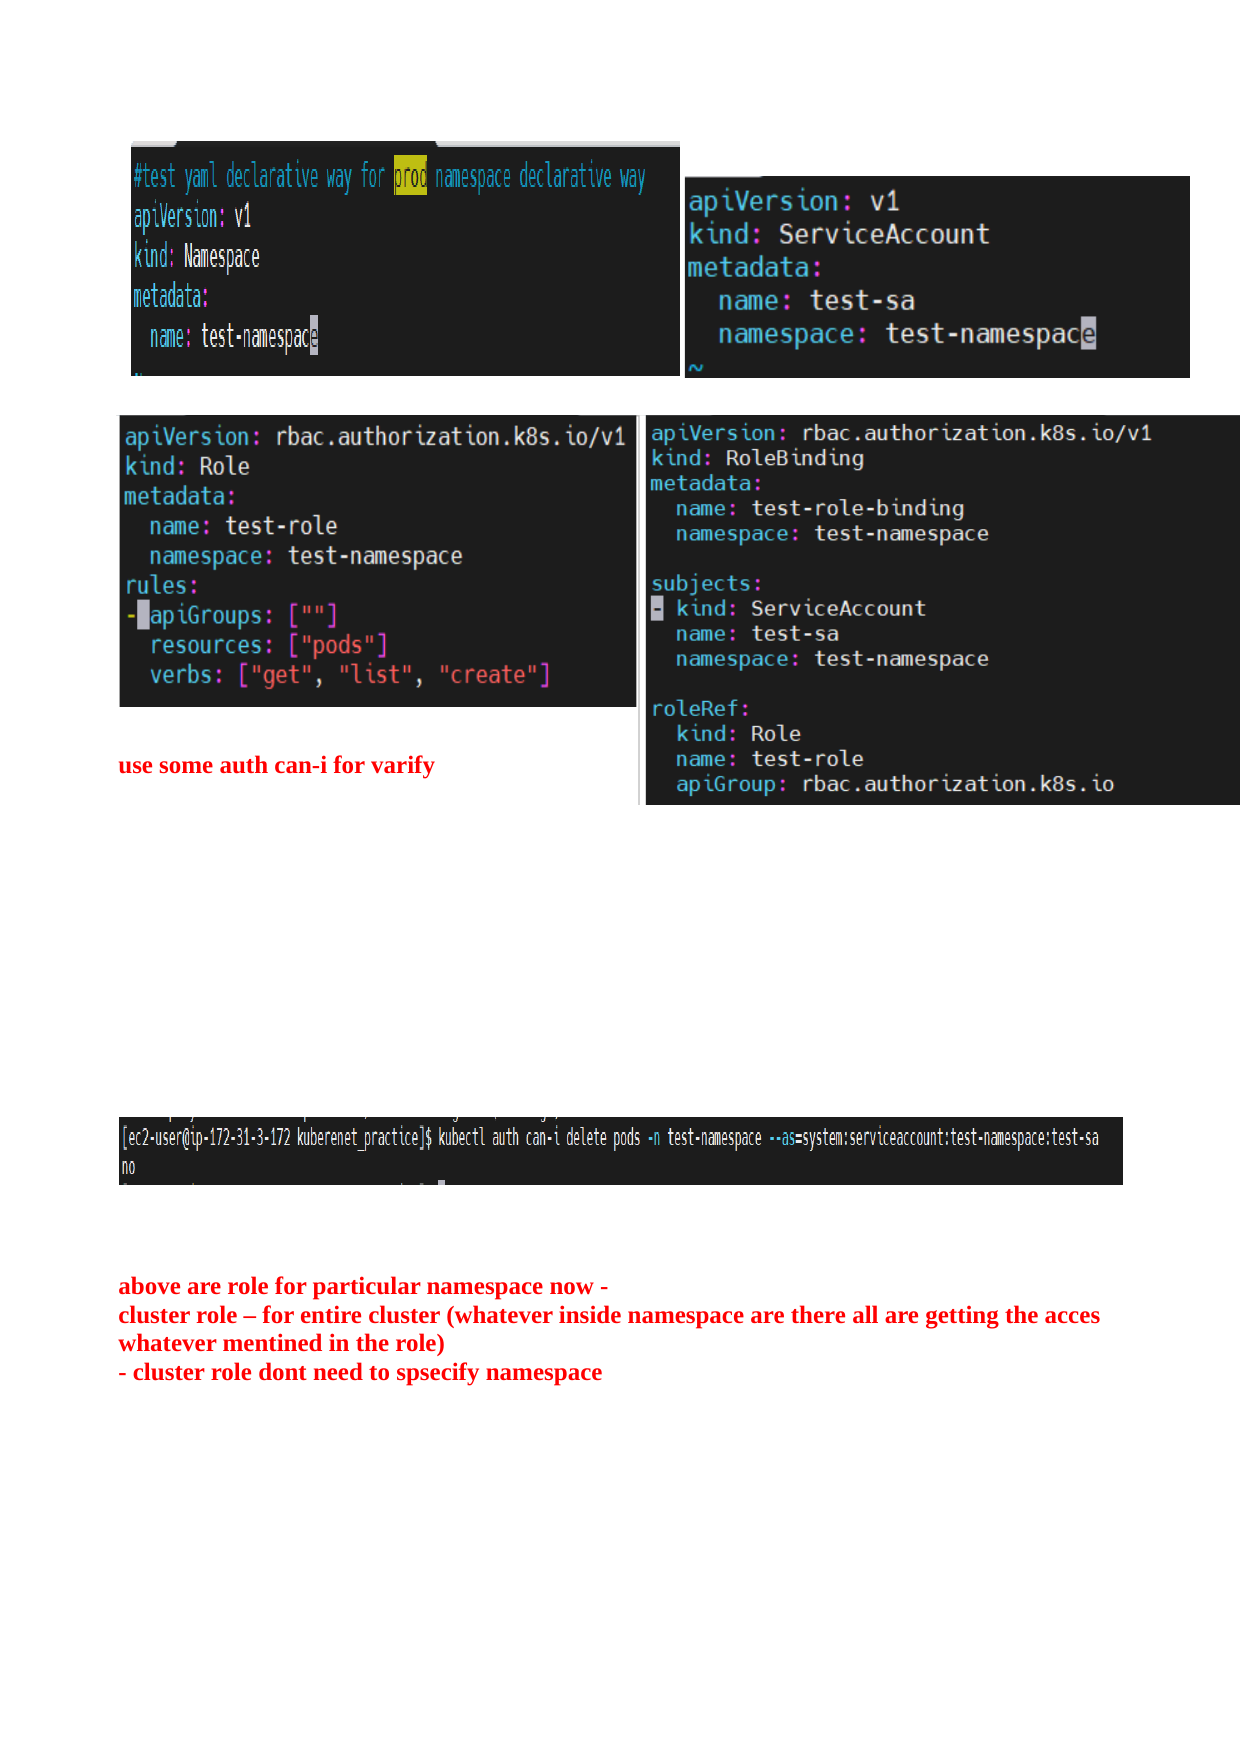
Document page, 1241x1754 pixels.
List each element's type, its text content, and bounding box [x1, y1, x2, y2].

picture [118, 1117, 1123, 1185]
picture [131, 141, 680, 376]
text above are role for particular namespace now - cluster role – for entire cluster (whatever inside namespace are there all are getting the acces whatever mentined in the role) [118, 1271, 1122, 1357]
text - cluster role dont need to spsecify namespace [118, 1357, 1122, 1386]
picture [684, 176, 1190, 378]
text use some auth can-i for varify [118, 751, 636, 779]
picture [116, 415, 1240, 805]
